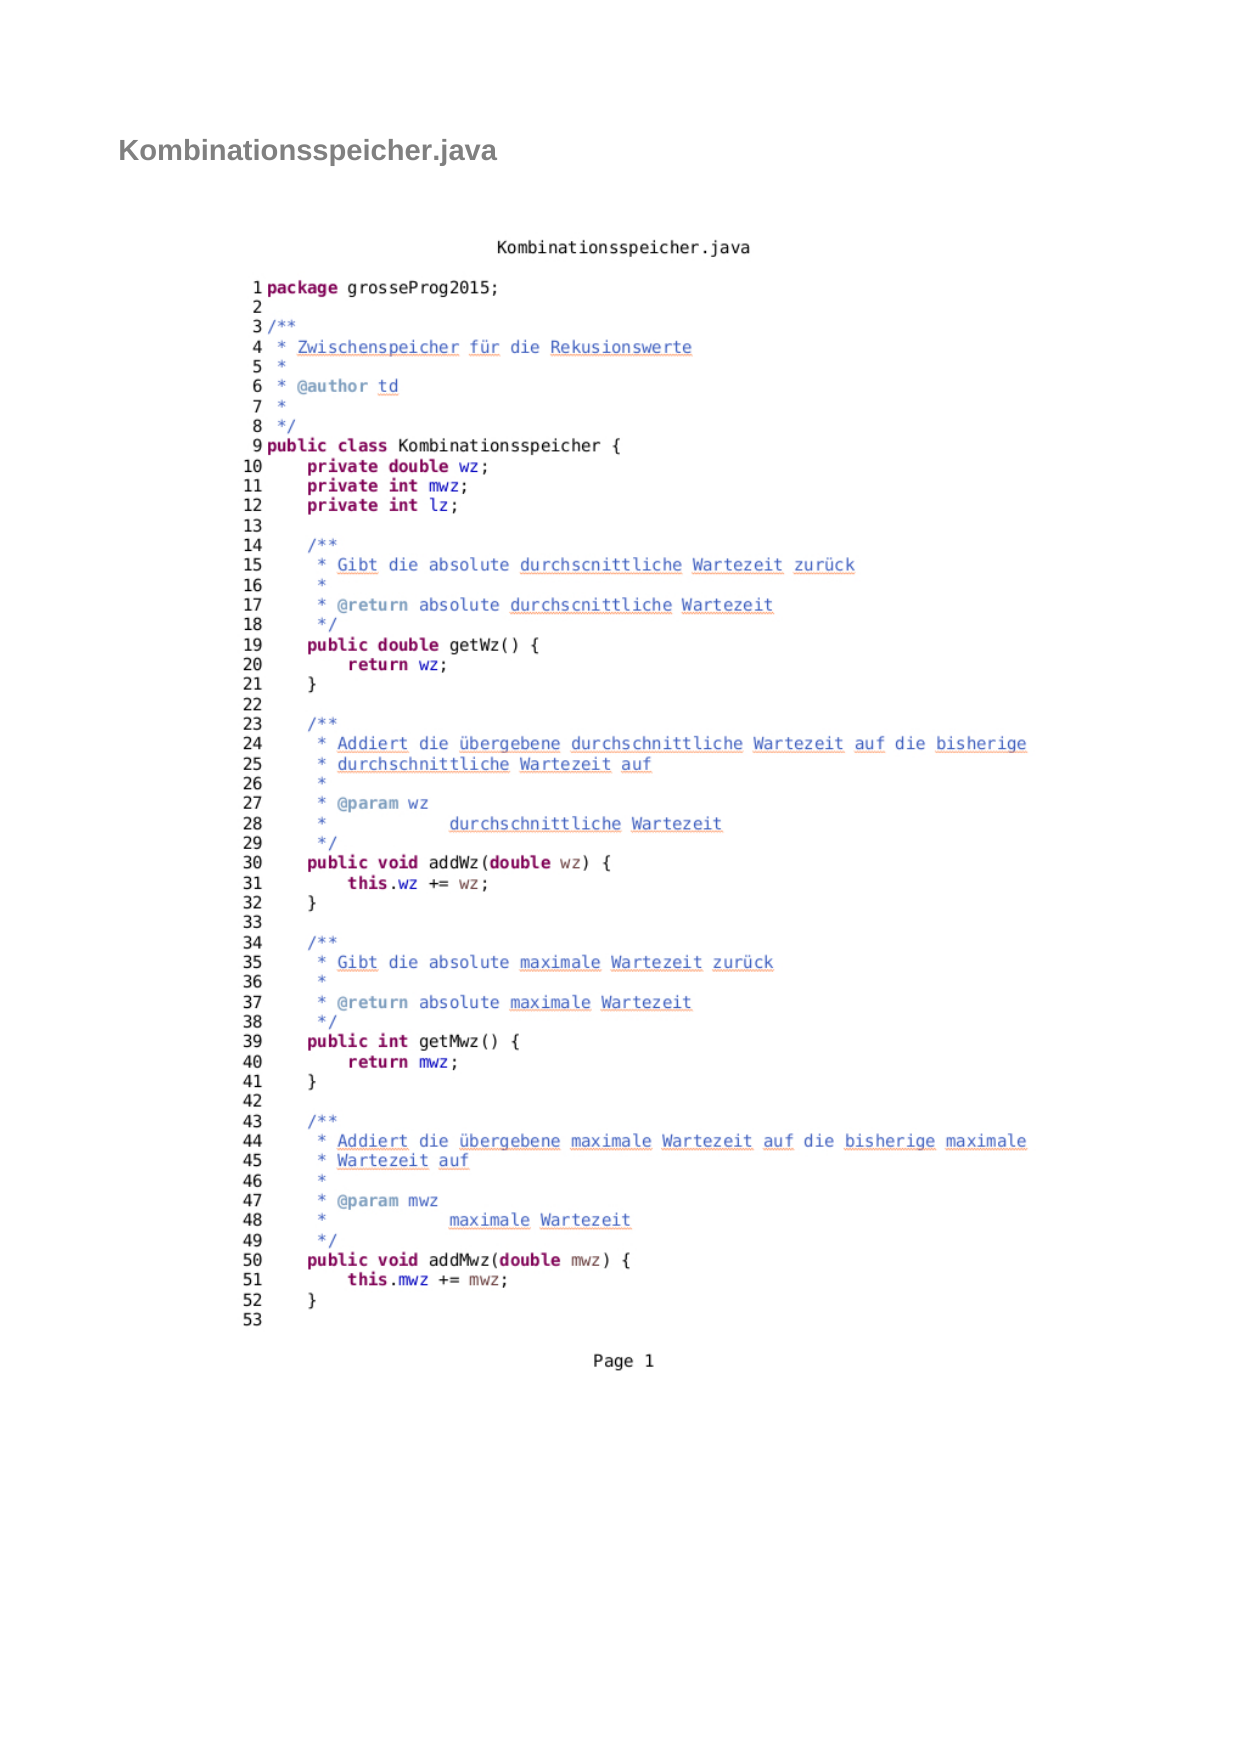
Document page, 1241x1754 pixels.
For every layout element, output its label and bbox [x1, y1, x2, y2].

picture [121, 116, 1126, 1537]
